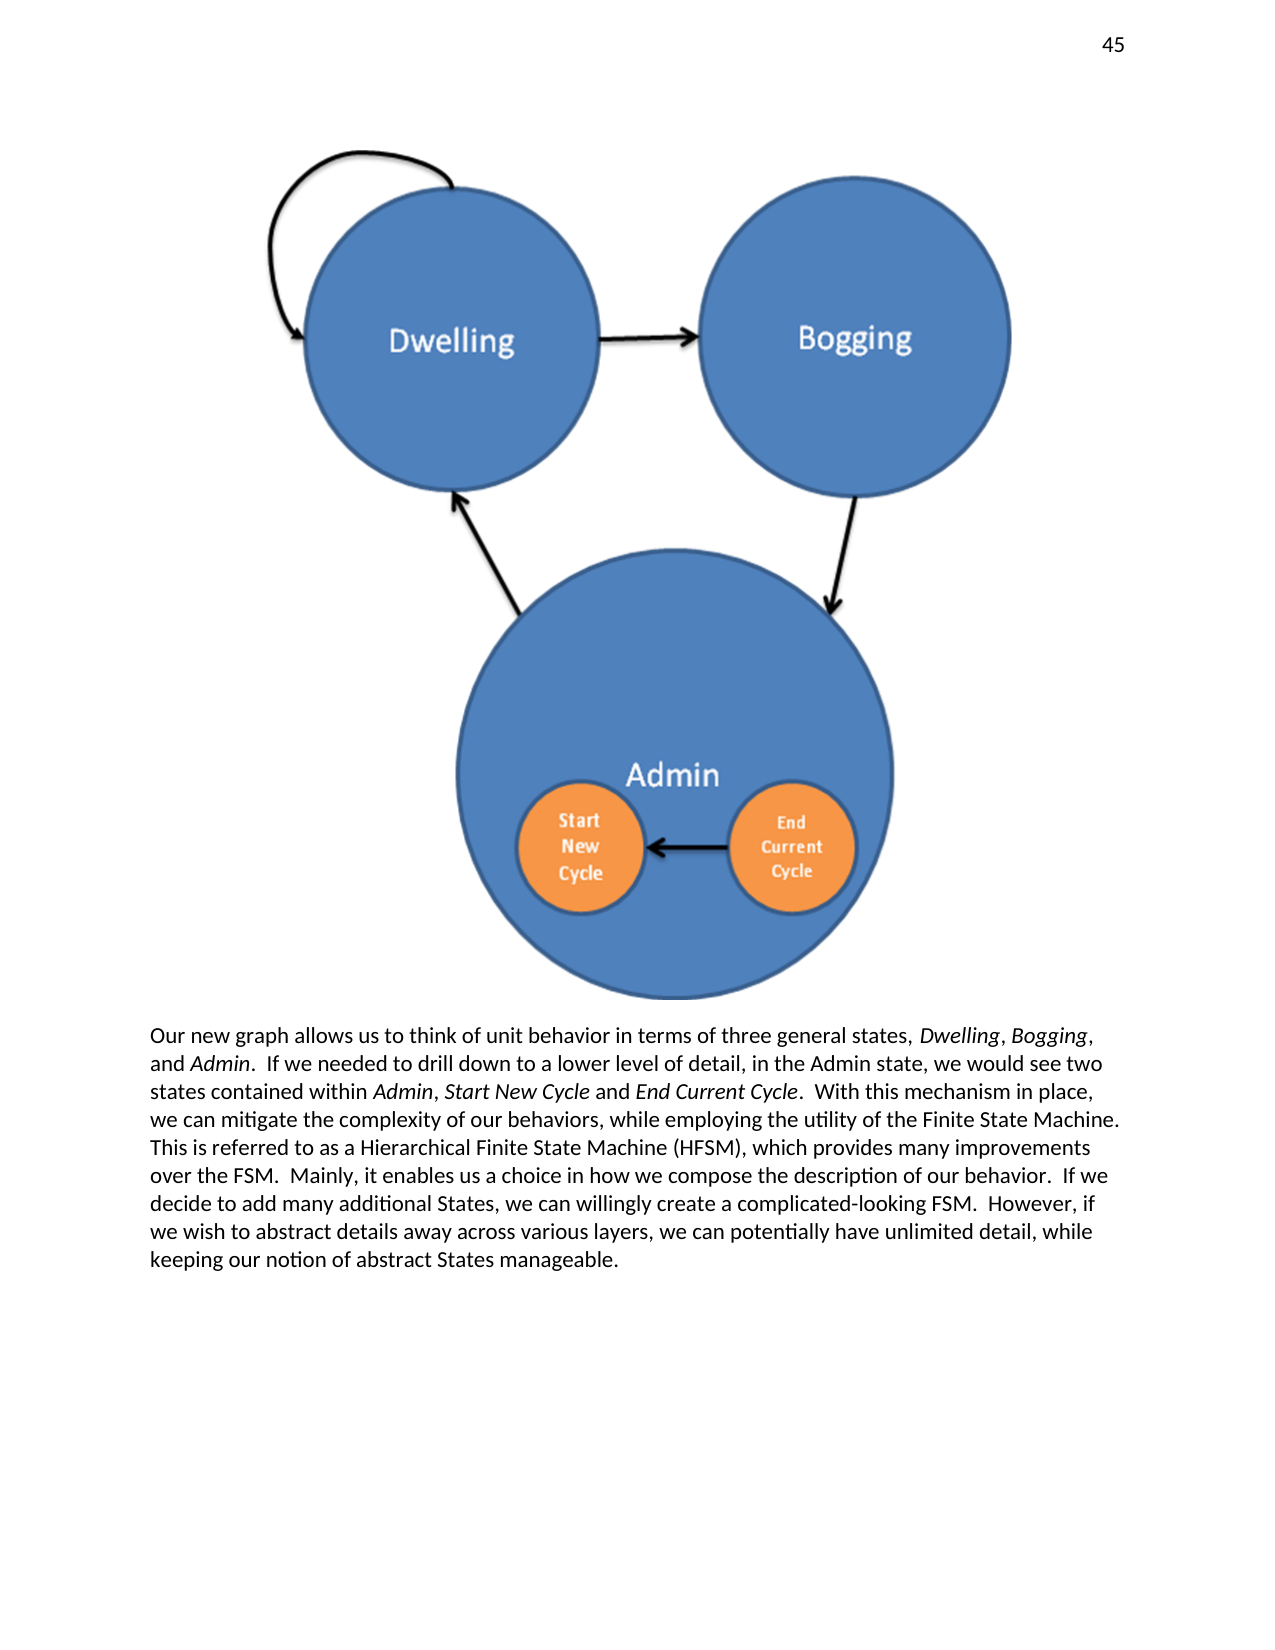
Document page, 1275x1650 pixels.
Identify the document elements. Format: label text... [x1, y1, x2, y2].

text Our new graph allows us to think of unit behavior in terms of three general states, Dwelling, Bogging, and Admin. If we needed to drill down to a lower level of detail, in the Admin state, we would see two states contained within Admin, Start New Cycle and End Current Cycle. With this mechanism in place, we can mitigate the complexity of our behaviors, while employing the utility of the Finite State Machine. This is referred to as a Hierarchical Finite State Machine (HFSM), which provides many improvements over the FSM. Mainly, it enables us a choice in how we compose the description of our behavior. If we decide to add many additional States, we can willingly create a complicated-looking FSM. However, if we wish to abstract details away across various layers, we can potentially have unlimited detail, while keeping our notion of abstract States manageable. [150, 1021, 1125, 1273]
